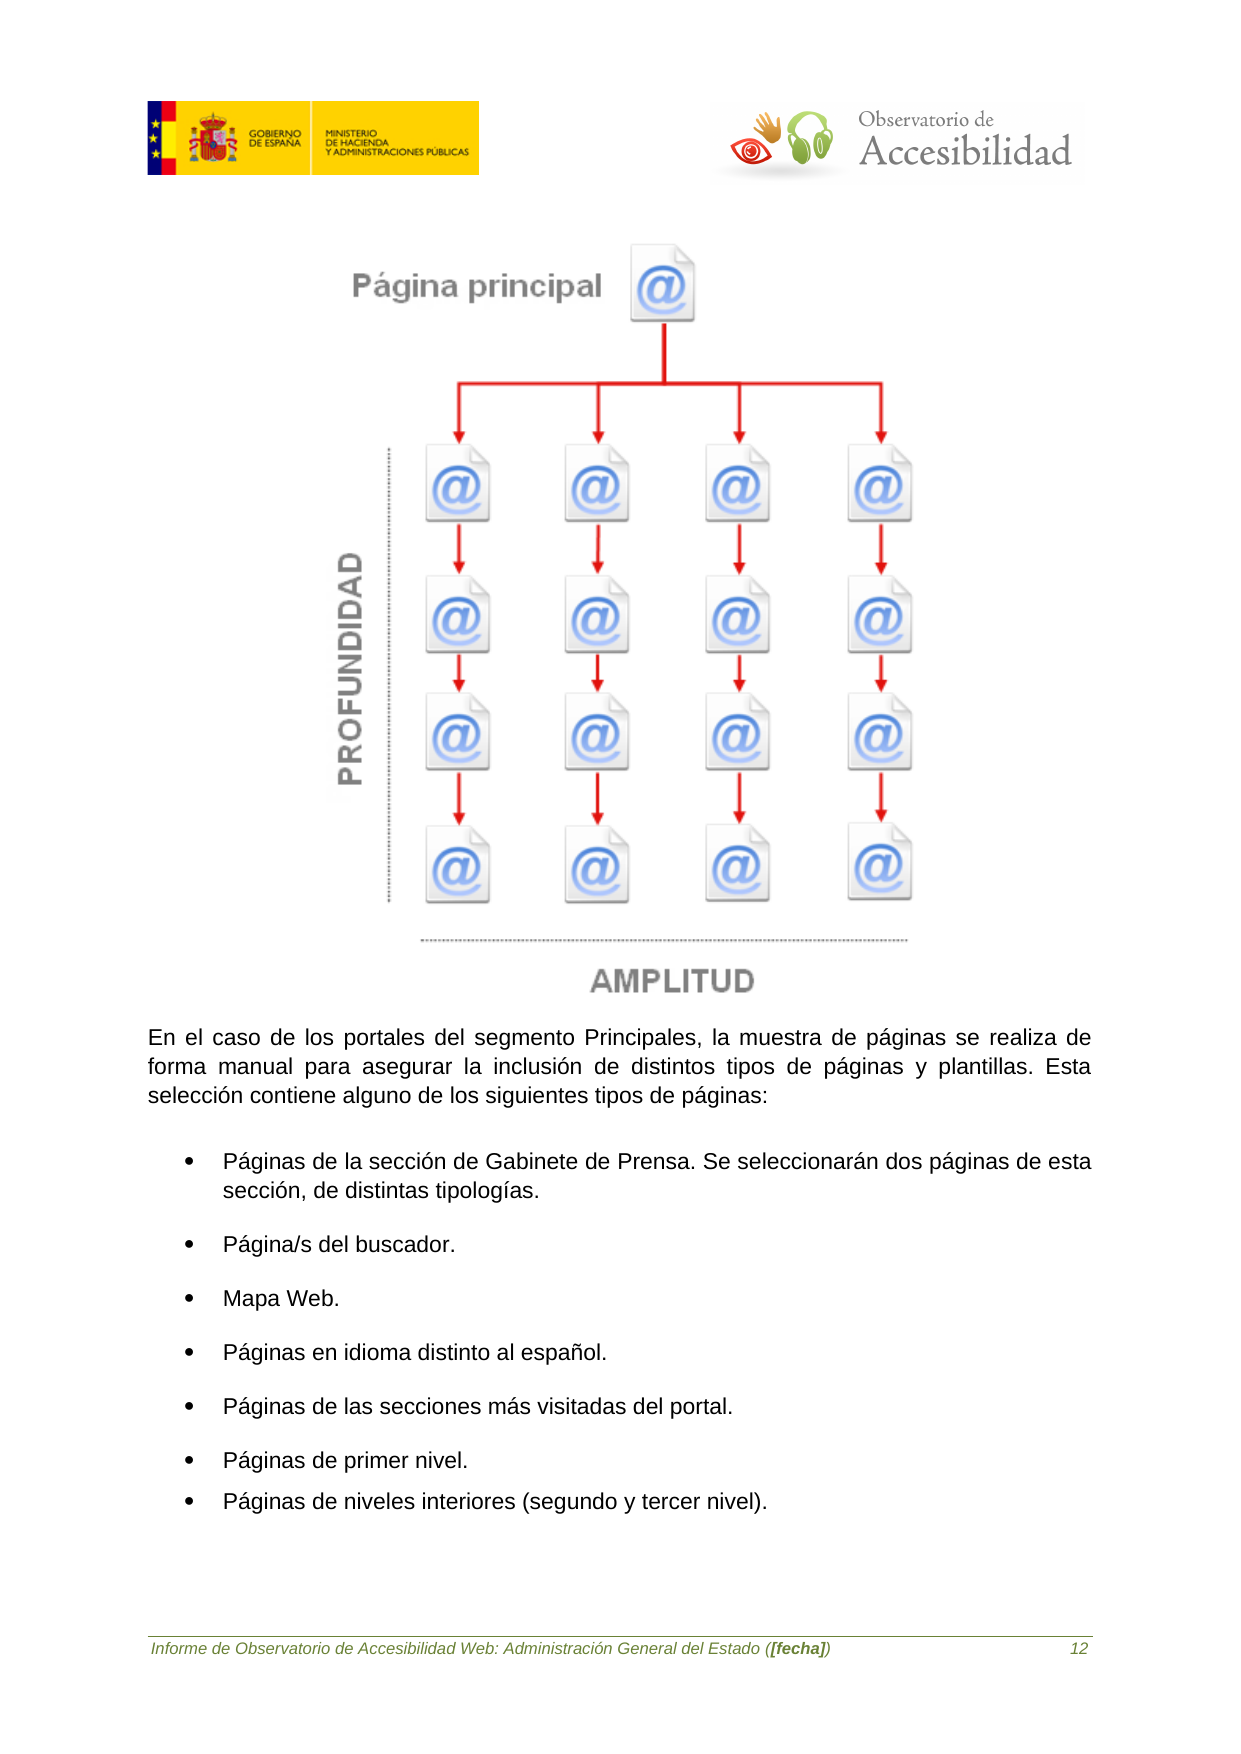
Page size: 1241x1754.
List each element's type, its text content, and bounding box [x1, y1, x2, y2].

list Páginas de niveles interiores (segundo y tercer nivel). [185, 1488, 1092, 1514]
list Mapa Web. [185, 1285, 1092, 1311]
list Páginas en idioma distinto al español. [185, 1339, 1092, 1365]
list Páginas de la sección de Gabinete de Prensa. Se seleccionarán dos páginas de esta sección, de distintas tipologías. [185, 1148, 1092, 1203]
picture [293, 219, 948, 1024]
picture [147, 101, 479, 175]
list Página/s del buscador. [185, 1231, 1092, 1257]
list Páginas de primer nivel. [185, 1447, 1092, 1473]
text En el caso de los portales del segmento Principales, la muestra de páginas se realiza de forma manual para asegurar la inclusión de distintos tipos de páginas y plantillas. Esta selección contiene alguno de los siguientes tipos de páginas: [148, 1024, 1092, 1108]
picture [710, 102, 1086, 185]
list Páginas de las secciones más visitadas del portal. [185, 1393, 1092, 1419]
